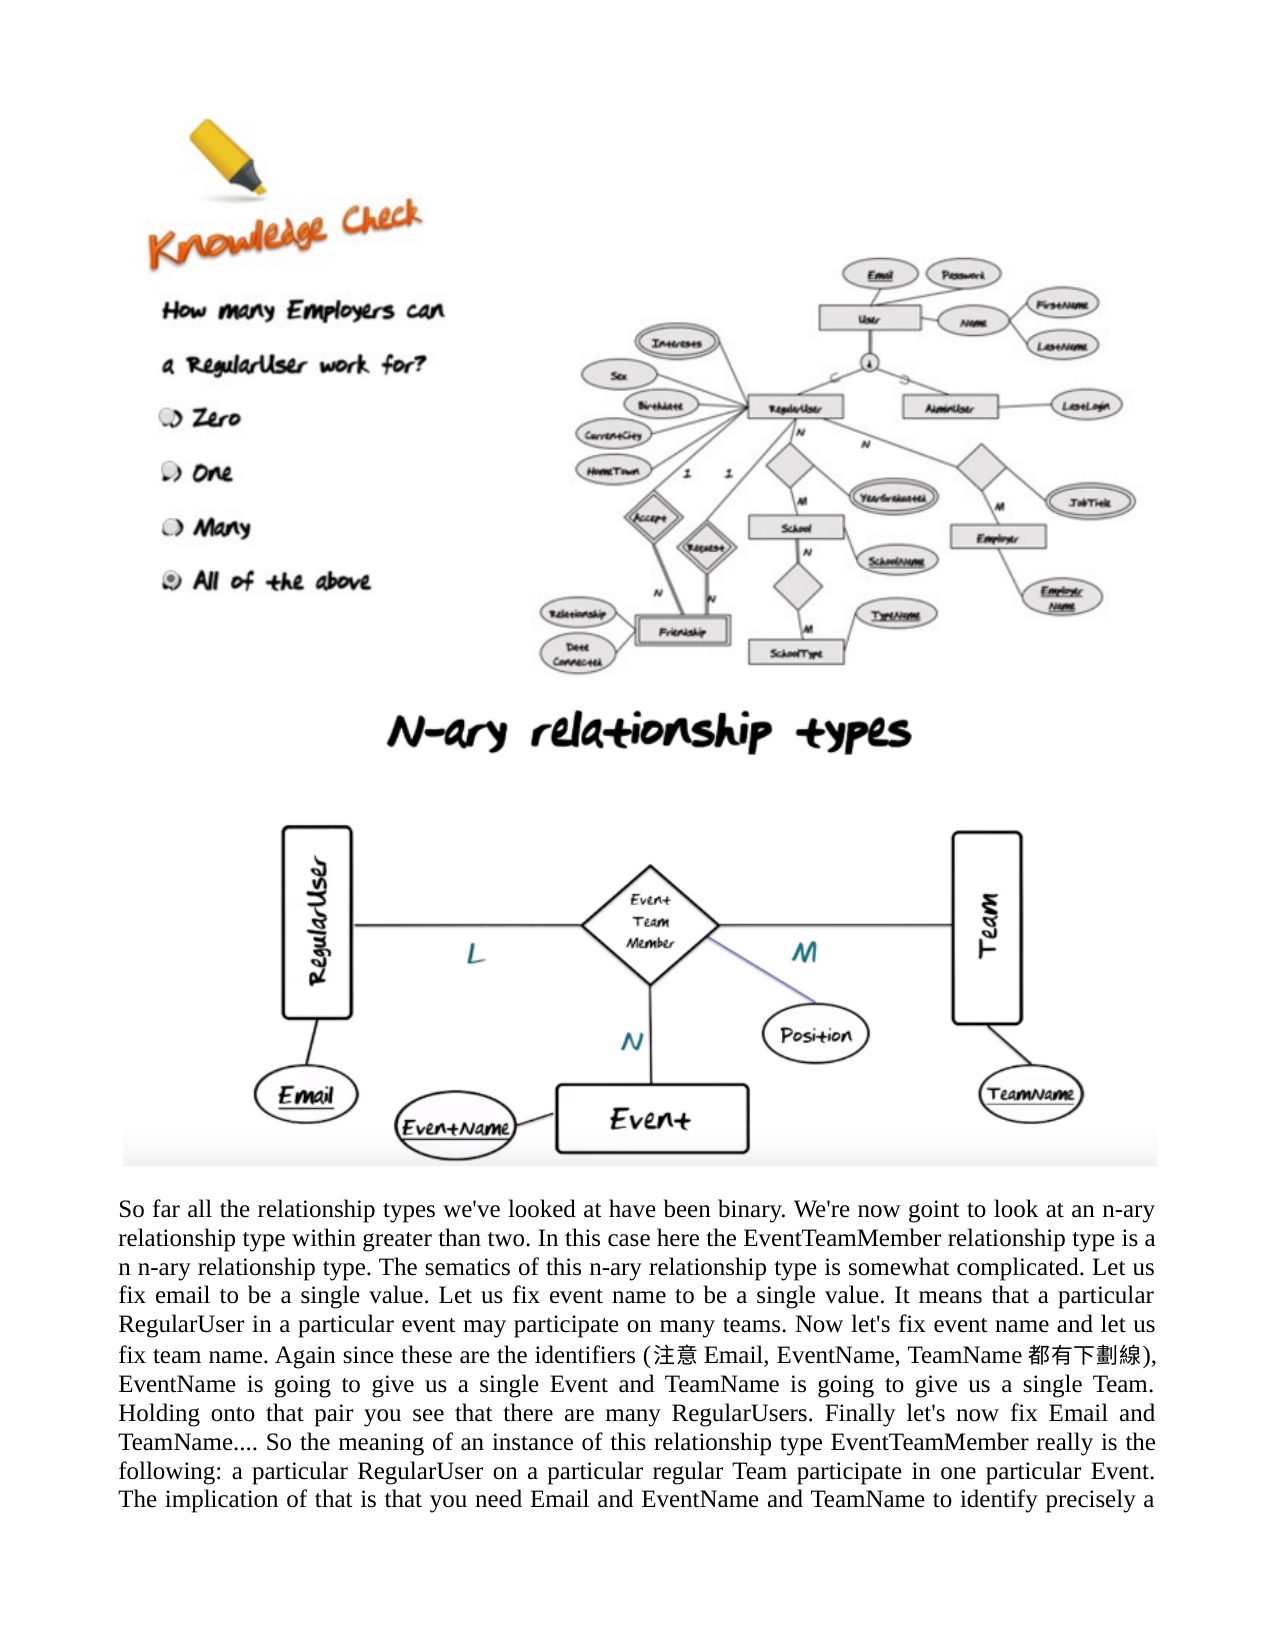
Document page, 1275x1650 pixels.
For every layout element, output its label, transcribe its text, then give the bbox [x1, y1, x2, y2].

text So far all the relationship types we've looked at have been binary. We're now goint to look at an n-ary relationship type within greater than two. In this case here the EventTeamMember relationship type is a n n-ary relationship type. The sematics of this n-ary relationship type is somewhat complicated. Let us fix email to be a single value. Let us fix event name to be a single value. It means that a particular RegularUser in a particular event may participate on many teams. Now let's fix event name and let us fix team name. Again since these are the identifiers (注意Email, EventName, TeamName都有下劃線), EventName is going to give us a single Event and TeamName is going to give us a single Team. Holding onto that pair you see that there are many RegularUsers. Finally let's now fix Email and TeamName.... So the meaning of an instance of this relationship type EventTeamMember really is the following: a particular RegularUser on a particular regular Team participate in one particular Event. The implication of that is that you need Email and EventName and TeamName to identify precisely a [118, 1194, 1157, 1513]
picture [118, 706, 1157, 1166]
picture [118, 118, 1157, 678]
